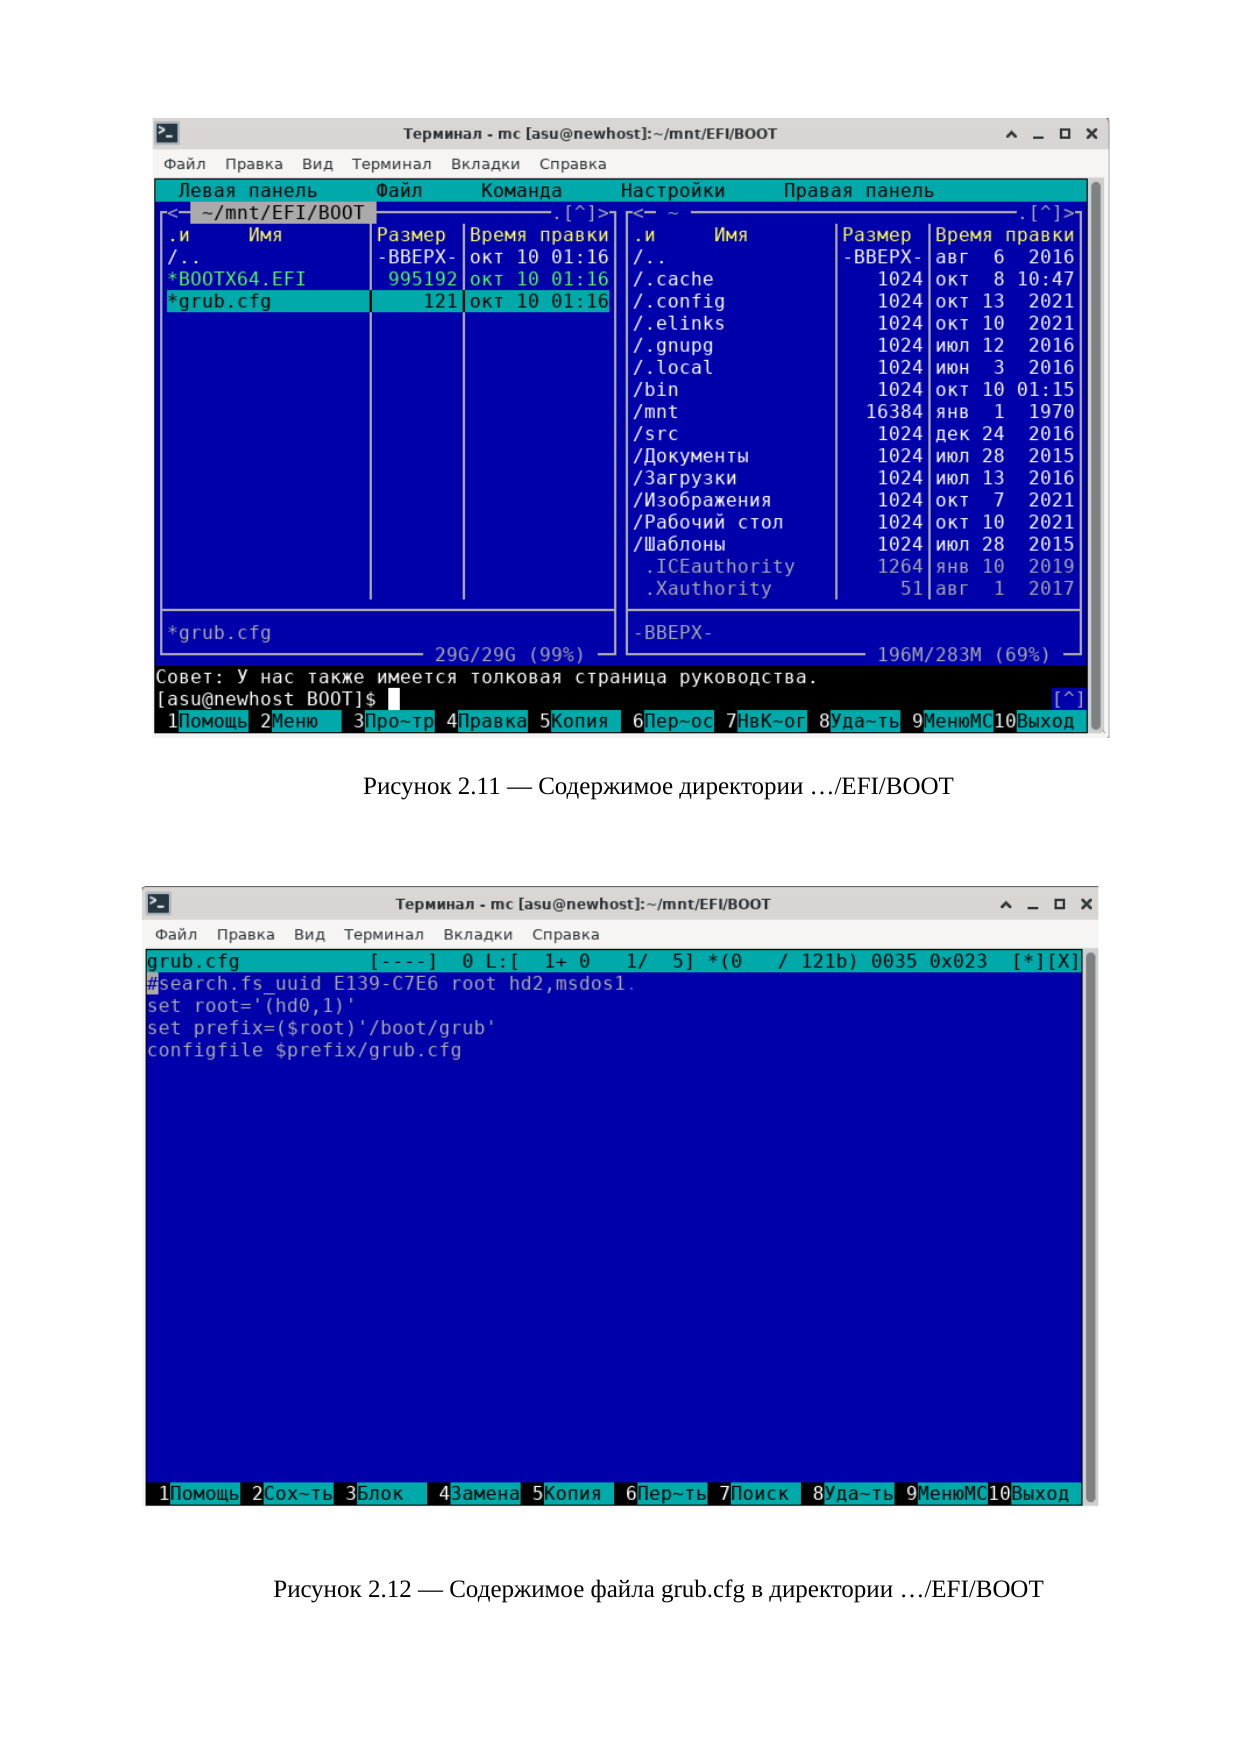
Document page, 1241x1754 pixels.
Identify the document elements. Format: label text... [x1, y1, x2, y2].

text Рисунок 2.12 — Содержимое файла grub.cfg в директории …/EFI/BOOT [142, 1574, 1098, 1603]
picture [152, 118, 1110, 738]
picture [141, 886, 1099, 1507]
text Рисунок 2.11 — Содержимое директории …/EFI/BOOT [142, 771, 1098, 800]
